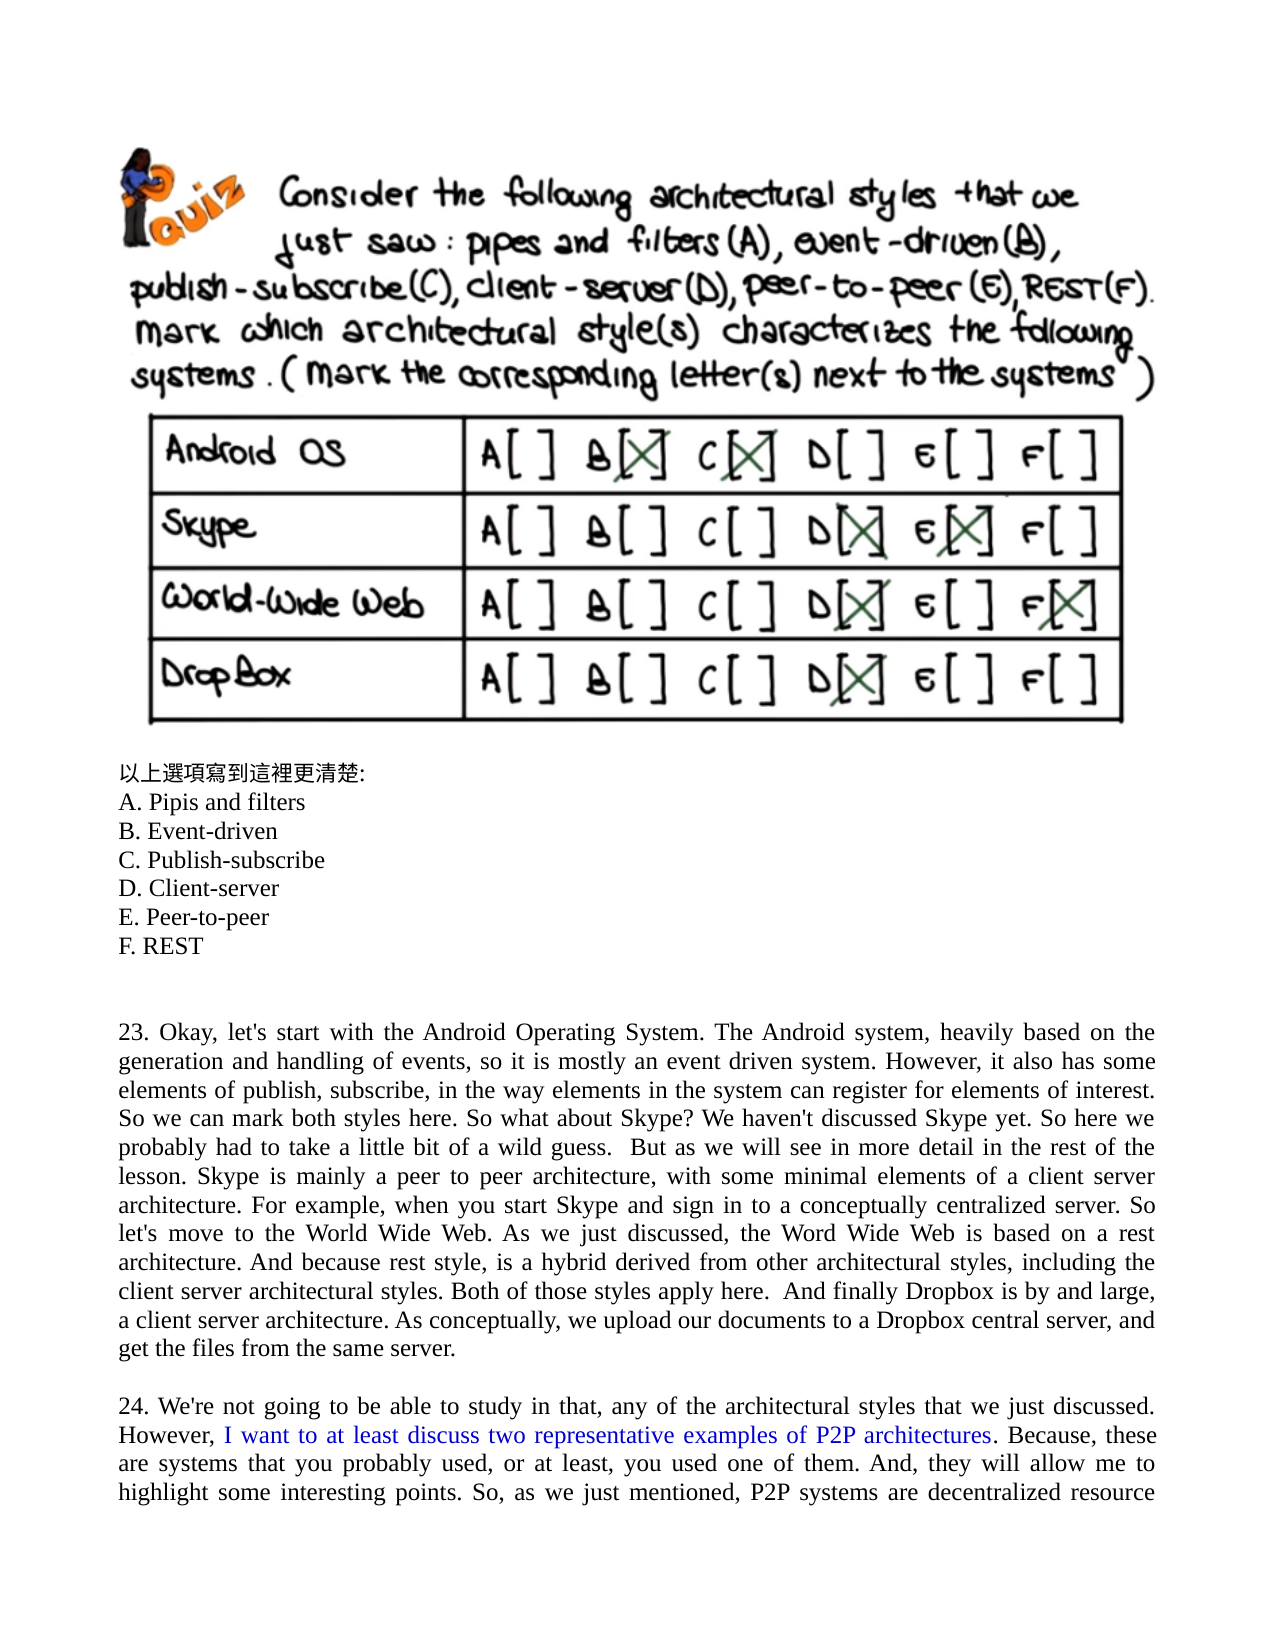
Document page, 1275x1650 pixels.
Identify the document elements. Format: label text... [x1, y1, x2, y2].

text 以上選項寫到這裡更清楚: [118, 756, 1157, 787]
text D. Client-server [118, 873, 1157, 902]
text 24. We're not going to be able to study in that, any of the architectural styles that we just discussed. However, I want to at least discuss two representative examples of P2P architectures. Because, these are systems that you probably used, or at least, you used one of them. And, they will allow me to highlight some interesting points. So, as we just mentioned, P2P systems are decentralized resource [118, 1391, 1157, 1506]
text C. Publish-subscribe [118, 845, 1157, 873]
picture [118, 146, 1157, 727]
text 23. Okay, let's start with the Android Operating System. The Android system, heavily based on the generation and handling of events, so it is mostly an event driven system. However, it also has some elements of publish, subscribe, in the way elements in the system can register for elements of interest. So we can mark both styles here. So what about Skype? We haven't discussed Skype yet. So here we probably had to take a little bit of a wild guess. But as we will see in more detail in the rest of the lesson. Skype is mainly a peer to peer architecture, with some minimal elements of a client server architecture. For example, when you start Skype and sign in to a conceptually centralized server. So let's move to the World Wide Web. As we just discussed, the Word Wide Web is based on a rest architecture. And because rest style, is a hybrid derived from other architectural styles, including the client server architectural styles. Both of those styles apply here. And finally Dropbox is by and large, a client server architecture. As conceptually, we upload our documents to a Dropbox central server, and get the files from the same server. [118, 1017, 1157, 1362]
text A. Pipis and filters [118, 787, 1157, 816]
text E. Peer-to-peer [118, 902, 1157, 931]
text F. REST [118, 931, 1157, 960]
text B. Event-driven [118, 816, 1157, 845]
